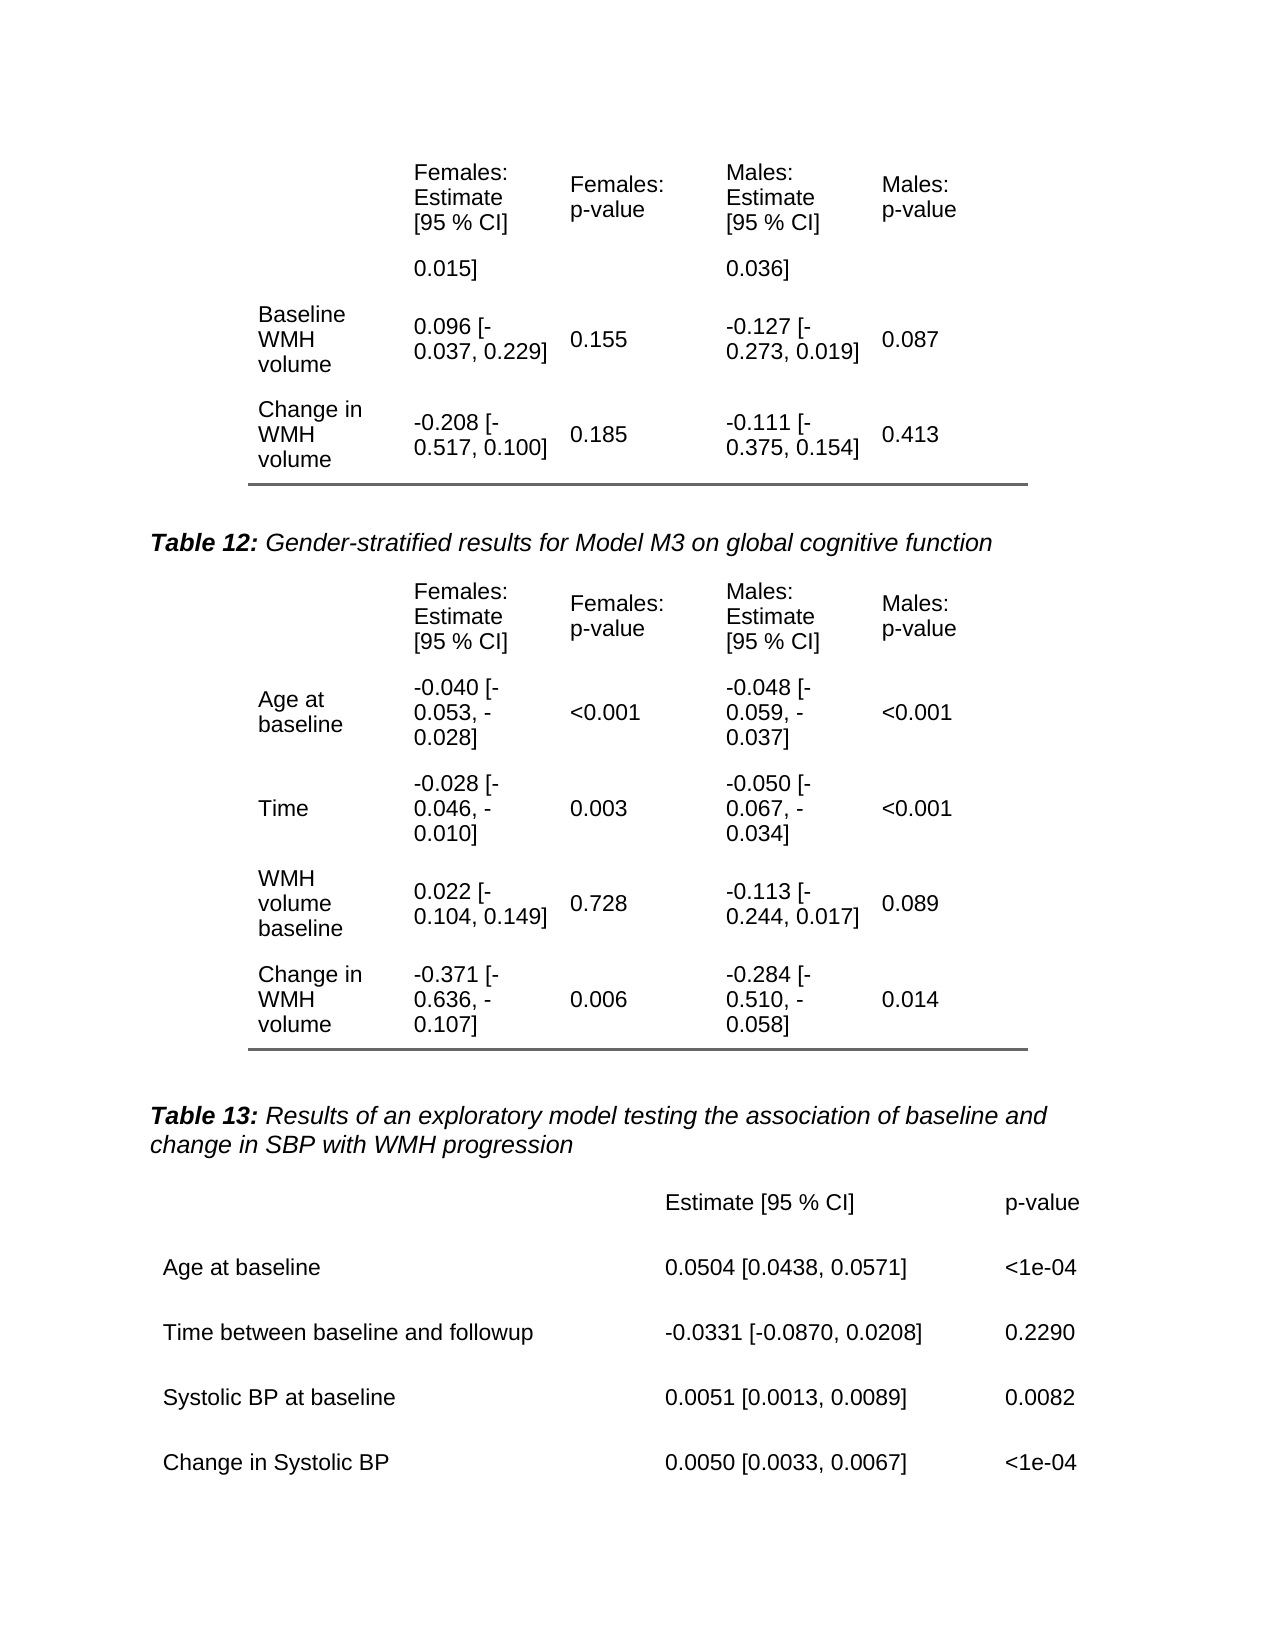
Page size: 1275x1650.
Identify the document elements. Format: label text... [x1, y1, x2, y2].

table_cell 0.413 [871, 388, 1027, 483]
table_cell -0.048 [-0.059, -0.037] [715, 665, 871, 761]
table_cell -0.050 [-0.067, -0.034] [715, 761, 871, 856]
table_cell 0.0051 [0.0013, 0.0089] [655, 1366, 994, 1431]
table_header [248, 150, 403, 246]
table_cell [871, 246, 1027, 292]
table_cell [248, 246, 403, 292]
table_cell -0.028 [-0.046, -0.010] [403, 761, 559, 856]
table_cell Time between baseline and followup [152, 1301, 654, 1366]
table_cell Time [248, 761, 403, 856]
table_header Males: Estimate [95 % CI] [715, 150, 871, 246]
table_cell -0.0331 [-0.0870, 0.0208] [655, 1301, 994, 1366]
table_cell 0.0504 [0.0438, 0.0571] [655, 1236, 994, 1301]
text Table 12: Gender-stratified results for Model M3 on global cognitive function [150, 528, 1125, 556]
table_header Males: Estimate [95 % CI] [715, 569, 871, 665]
table_cell 0.022 [-0.104, 0.149] [403, 856, 559, 952]
table_cell Baseline WMH volume [248, 292, 403, 387]
table_cell 0.087 [871, 292, 1027, 387]
table_cell 0.006 [560, 952, 715, 1048]
table_header Females: p-value [560, 150, 715, 246]
table_cell 0.089 [871, 856, 1027, 952]
table_cell <0.001 [871, 761, 1027, 856]
table_cell 0.003 [560, 761, 715, 856]
table_cell -0.040 [-0.053, -0.028] [403, 665, 559, 761]
table_cell <1e-04 [995, 1431, 1123, 1496]
table_cell 0.728 [560, 856, 715, 952]
table_header p-value [995, 1171, 1123, 1236]
text Table 13: Results of an exploratory model testing the association of baseline and change in SBP with WMH progression [150, 1101, 1125, 1158]
table_header Females: Estimate [95 % CI] [403, 569, 559, 665]
table_cell -0.111 [-0.375, 0.154] [715, 388, 871, 483]
table_cell -0.284 [-0.510, -0.058] [715, 952, 871, 1048]
table_cell -0.036] [715, 246, 871, 292]
table_cell 0.0082 [995, 1366, 1123, 1431]
table_header Females: p-value [560, 569, 715, 665]
table_cell [560, 246, 715, 292]
table_cell <1e-04 [995, 1236, 1123, 1301]
table_cell -0.127 [-0.273, 0.019] [715, 292, 871, 387]
table_cell -0.113 [-0.244, 0.017] [715, 856, 871, 952]
table_cell -0.208 [-0.517, 0.100] [403, 388, 559, 483]
table_cell Systolic BP at baseline [152, 1366, 654, 1431]
table_cell -0.015] [403, 246, 559, 292]
table_cell 0.0050 [0.0033, 0.0067] [655, 1431, 994, 1496]
table_cell -0.371 [-0.636, -0.107] [403, 952, 559, 1048]
table_cell 0.2290 [995, 1301, 1123, 1366]
table_header Estimate [95 % CI] [655, 1171, 994, 1236]
table_header Males: p-value [871, 150, 1027, 246]
table_cell 0.185 [560, 388, 715, 483]
table_cell <0.001 [560, 665, 715, 761]
table_cell 0.155 [560, 292, 715, 387]
table_cell WMH volume baseline [248, 856, 403, 952]
table_header [152, 1171, 654, 1236]
table_cell 0.014 [871, 952, 1027, 1048]
table_header [248, 569, 403, 665]
table_cell Change in Systolic BP [152, 1431, 654, 1496]
table_header Males: p-value [871, 569, 1027, 665]
table_cell Age at baseline [152, 1236, 654, 1301]
table_cell <0.001 [871, 665, 1027, 761]
table_cell Change in WMH volume [248, 388, 403, 483]
table_cell Change in WMH volume [248, 952, 403, 1048]
table_cell 0.096 [-0.037, 0.229] [403, 292, 559, 387]
table_header Females: Estimate [95 % CI] [403, 150, 559, 246]
table_cell Age at baseline [248, 665, 403, 761]
